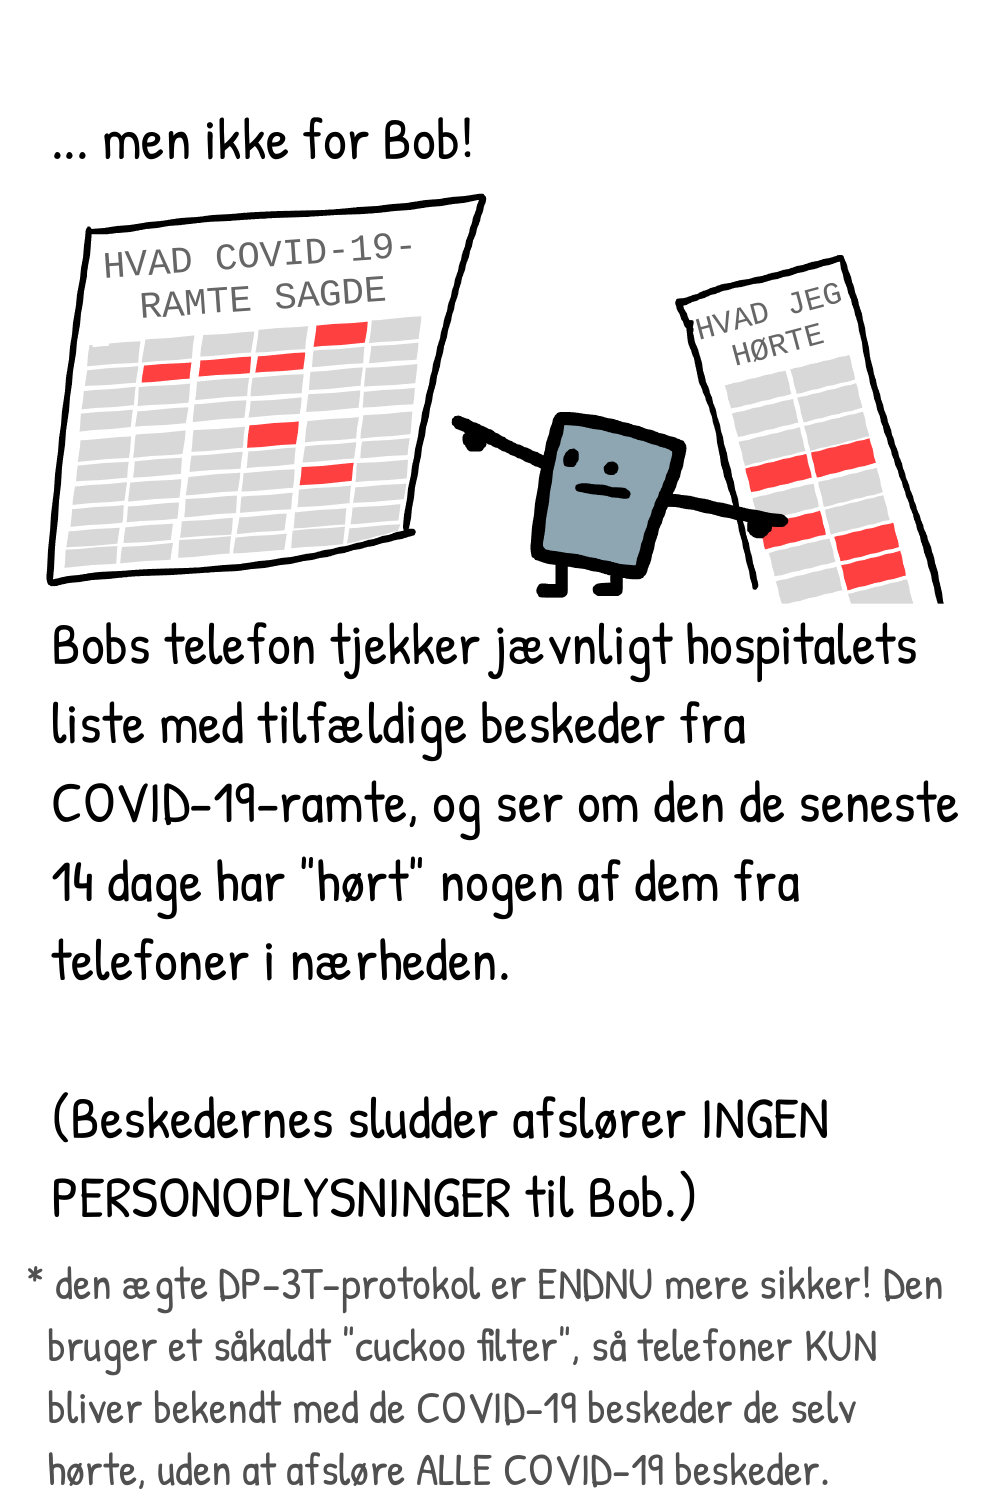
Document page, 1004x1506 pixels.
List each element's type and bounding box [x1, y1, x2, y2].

picture [0, 0, 1004, 1251]
